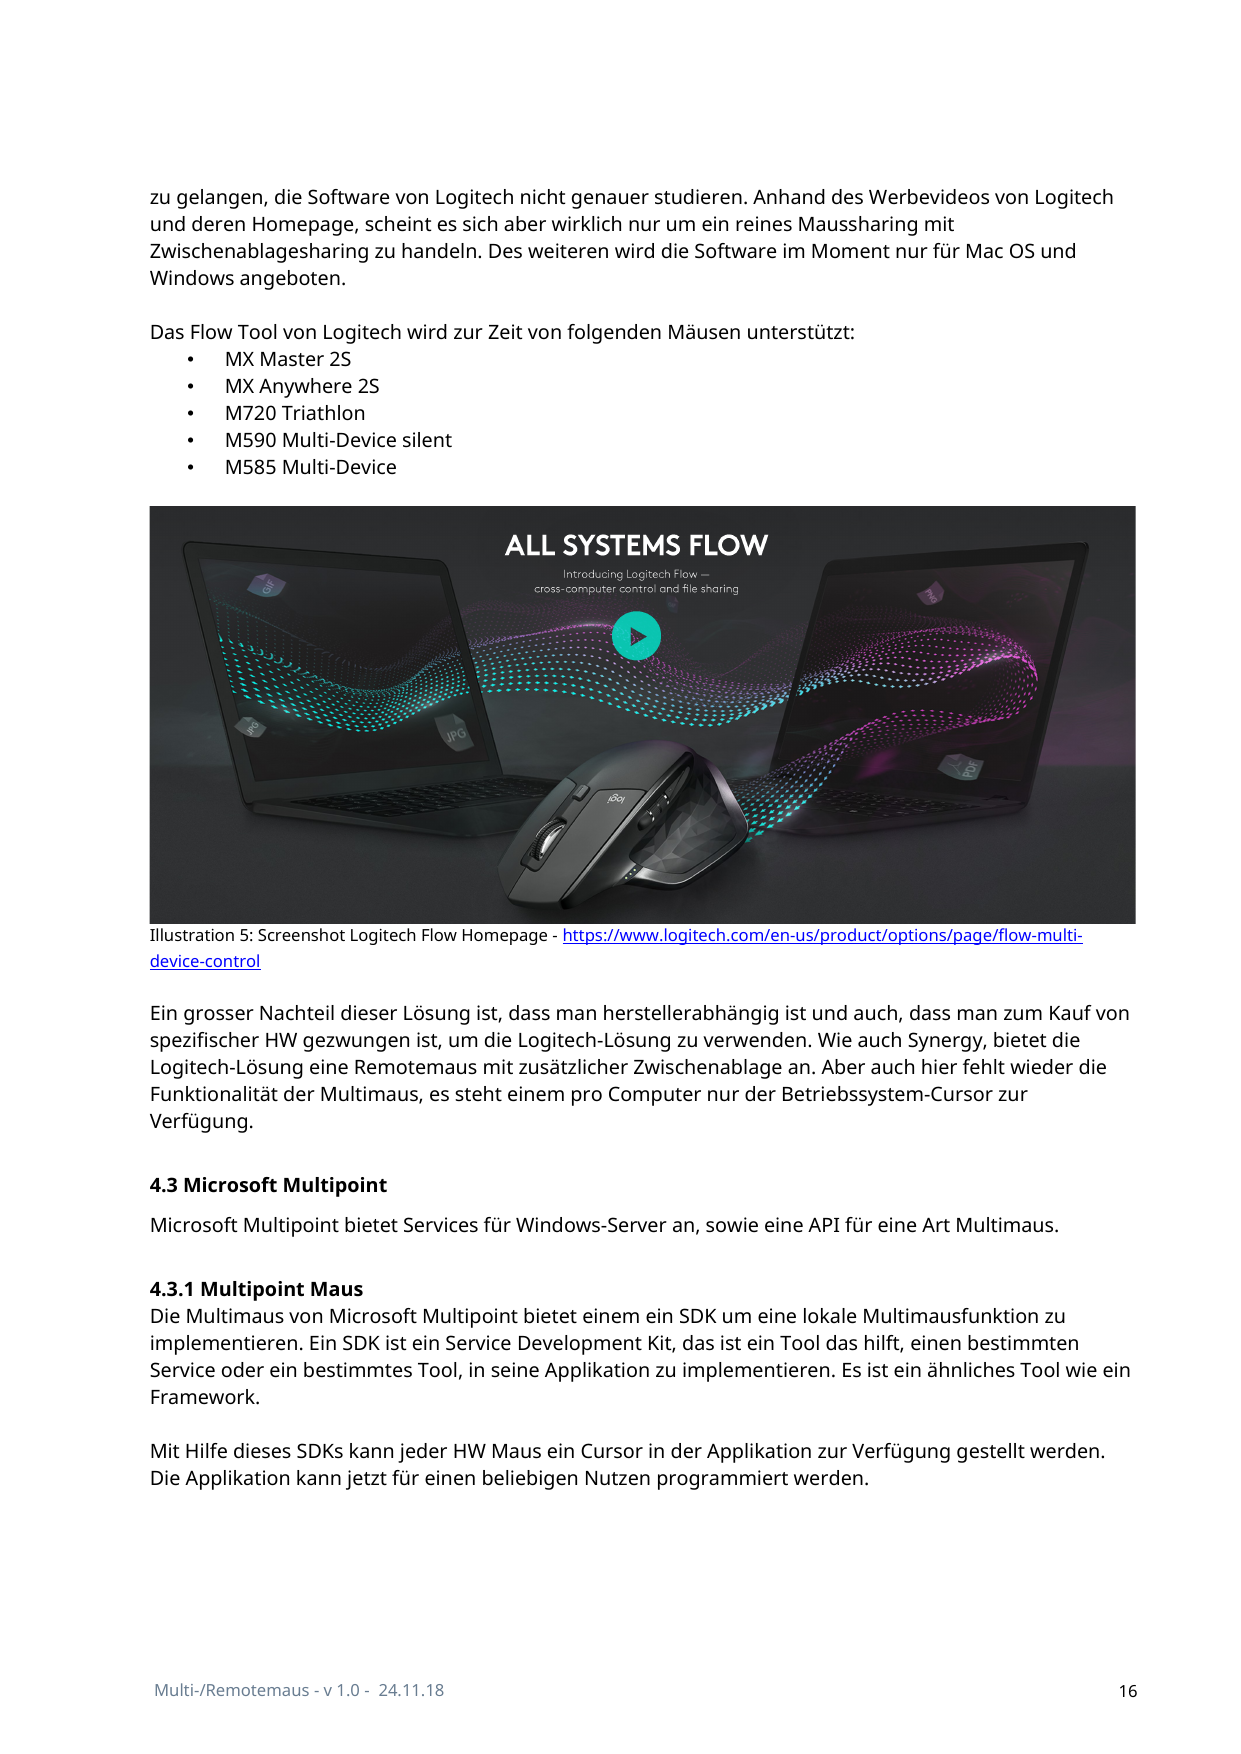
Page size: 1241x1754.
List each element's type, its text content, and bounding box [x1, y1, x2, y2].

text zu gelangen, die Software von Logitech nicht genauer studieren. Anhand des Werbevideos von Logitech und deren Homepage, scheint es sich aber wirklich nur um ein reines Maussharing mit Zwischenablagesharing zu handeln. Des weiteren wird die Software im Moment nur für Mac OS und Windows angeboten. [149, 183, 1136, 291]
text Ein grosser Nachteil dieser Lösung ist, dass man herstellerabhängig ist und auch, dass man zum Kauf von spezifischer HW gezwungen ist, um die Logitech-Lösung zu verwenden. Wie auch Synergy, bietet die Logitech-Lösung eine Remotemaus mit zusätzlicher Zwischenablage an. Aber auch hier fehlt wieder die Funktionalität der Multimaus, es steht einem pro Computer nur der Betriebssystem-Cursor zur Verfügung. [149, 999, 1136, 1134]
list MX Master 2S [187, 345, 1136, 372]
list M590 Multi-Device silent [187, 426, 1136, 453]
subtitle Microsoft Multipoint [149, 1172, 1136, 1198]
text Mit Hilfe dieses SDKs kann jeder HW Maus ein Cursor in der Applikation zur Verfügung gestellt werden. [149, 1437, 1136, 1464]
text Das Flow Tool von Logitech wird zur Zeit von folgenden Mäusen unterstützt: [149, 318, 1136, 345]
subtitle Multipoint Maus [149, 1276, 1136, 1302]
picture [149, 506, 1136, 924]
text Microsoft Multipoint bietet Services für Windows-Server an, sowie eine API für eine Art Multimaus. [149, 1211, 1136, 1238]
text Die Multimaus von Microsoft Multipoint bietet einem ein SDK um eine lokale Multimausfunktion zu implementieren. Ein SDK ist ein Service Development Kit, das ist ein Tool das hilft, einen bestimmten Service oder ein bestimmtes Tool, in seine Applikation zu implementieren. Es ist ein ähnliches Tool wie ein Framework. [149, 1302, 1136, 1410]
list MX Anywhere 2S [187, 372, 1136, 399]
list M585 Multi-Device [187, 453, 1136, 480]
list M720 Triathlon [187, 399, 1136, 426]
text Illustration 5: Screenshot Logitech Flow Homepage - https://www.logitech.com/en-us/product/options/page/flow-multi-device-control [149, 924, 1136, 972]
text Die Applikation kann jetzt für einen beliebigen Nutzen programmiert werden. [149, 1464, 1136, 1491]
